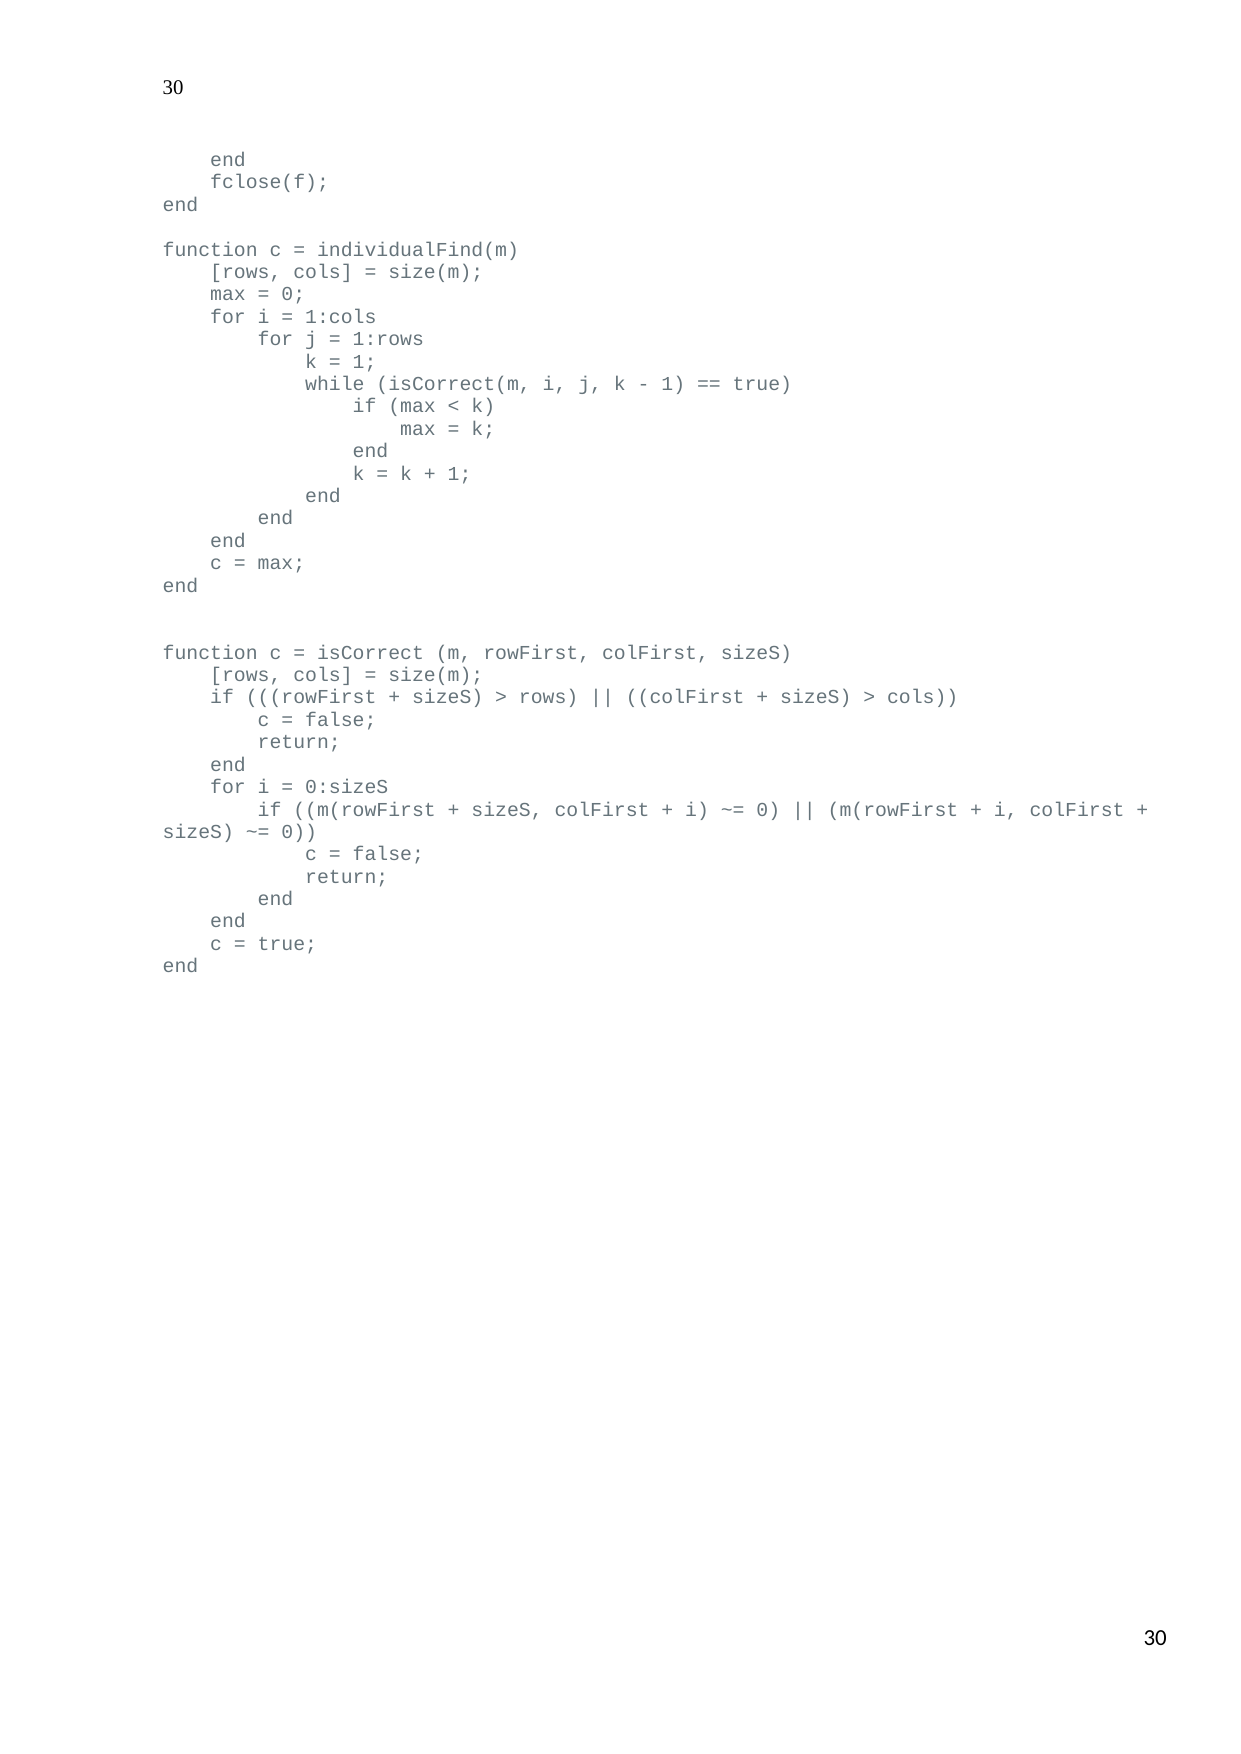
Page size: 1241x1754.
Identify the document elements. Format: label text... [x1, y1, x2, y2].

text if ((m(rowFirst + sizeS, colFirst + i) ~= 0) || (m(rowFirst + i, colFirst + sizeS) ~= 0)) [162, 799, 1166, 844]
text c = false; [162, 844, 1166, 867]
text end [162, 576, 1166, 598]
text fclose(f); [162, 172, 1166, 195]
text end [162, 486, 1166, 508]
text [rows, cols] = size(m); [162, 262, 1166, 284]
text if (((rowFirst + sizeS) > rows) || ((colFirst + sizeS) > cols)) [162, 687, 1166, 710]
text return; [162, 732, 1166, 755]
text return; [162, 867, 1166, 889]
text function c = individualFind(m) [162, 239, 1166, 262]
text end [162, 441, 1166, 463]
text end [162, 508, 1166, 531]
text end [162, 150, 1166, 172]
text c = true; [162, 934, 1166, 956]
text while (isCorrect(m, i, j, k - 1) == true) [162, 374, 1166, 396]
text if (max < k) [162, 396, 1166, 419]
text end [162, 956, 1166, 979]
text for i = 1:cols [162, 307, 1166, 329]
text end [162, 889, 1166, 911]
text function c = isCorrect (m, rowFirst, colFirst, sizeS) [162, 643, 1166, 665]
text [rows, cols] = size(m); [162, 665, 1166, 687]
text end [162, 911, 1166, 934]
text end [162, 195, 1166, 217]
text end [162, 755, 1166, 777]
text max = k; [162, 419, 1166, 441]
text for i = 0:sizeS [162, 777, 1166, 799]
text c = false; [162, 710, 1166, 732]
text max = 0; [162, 284, 1166, 307]
text k = k + 1; [162, 463, 1166, 486]
text c = max; [162, 553, 1166, 576]
text k = 1; [162, 352, 1166, 374]
text end [162, 531, 1166, 553]
text for j = 1:rows [162, 329, 1166, 352]
